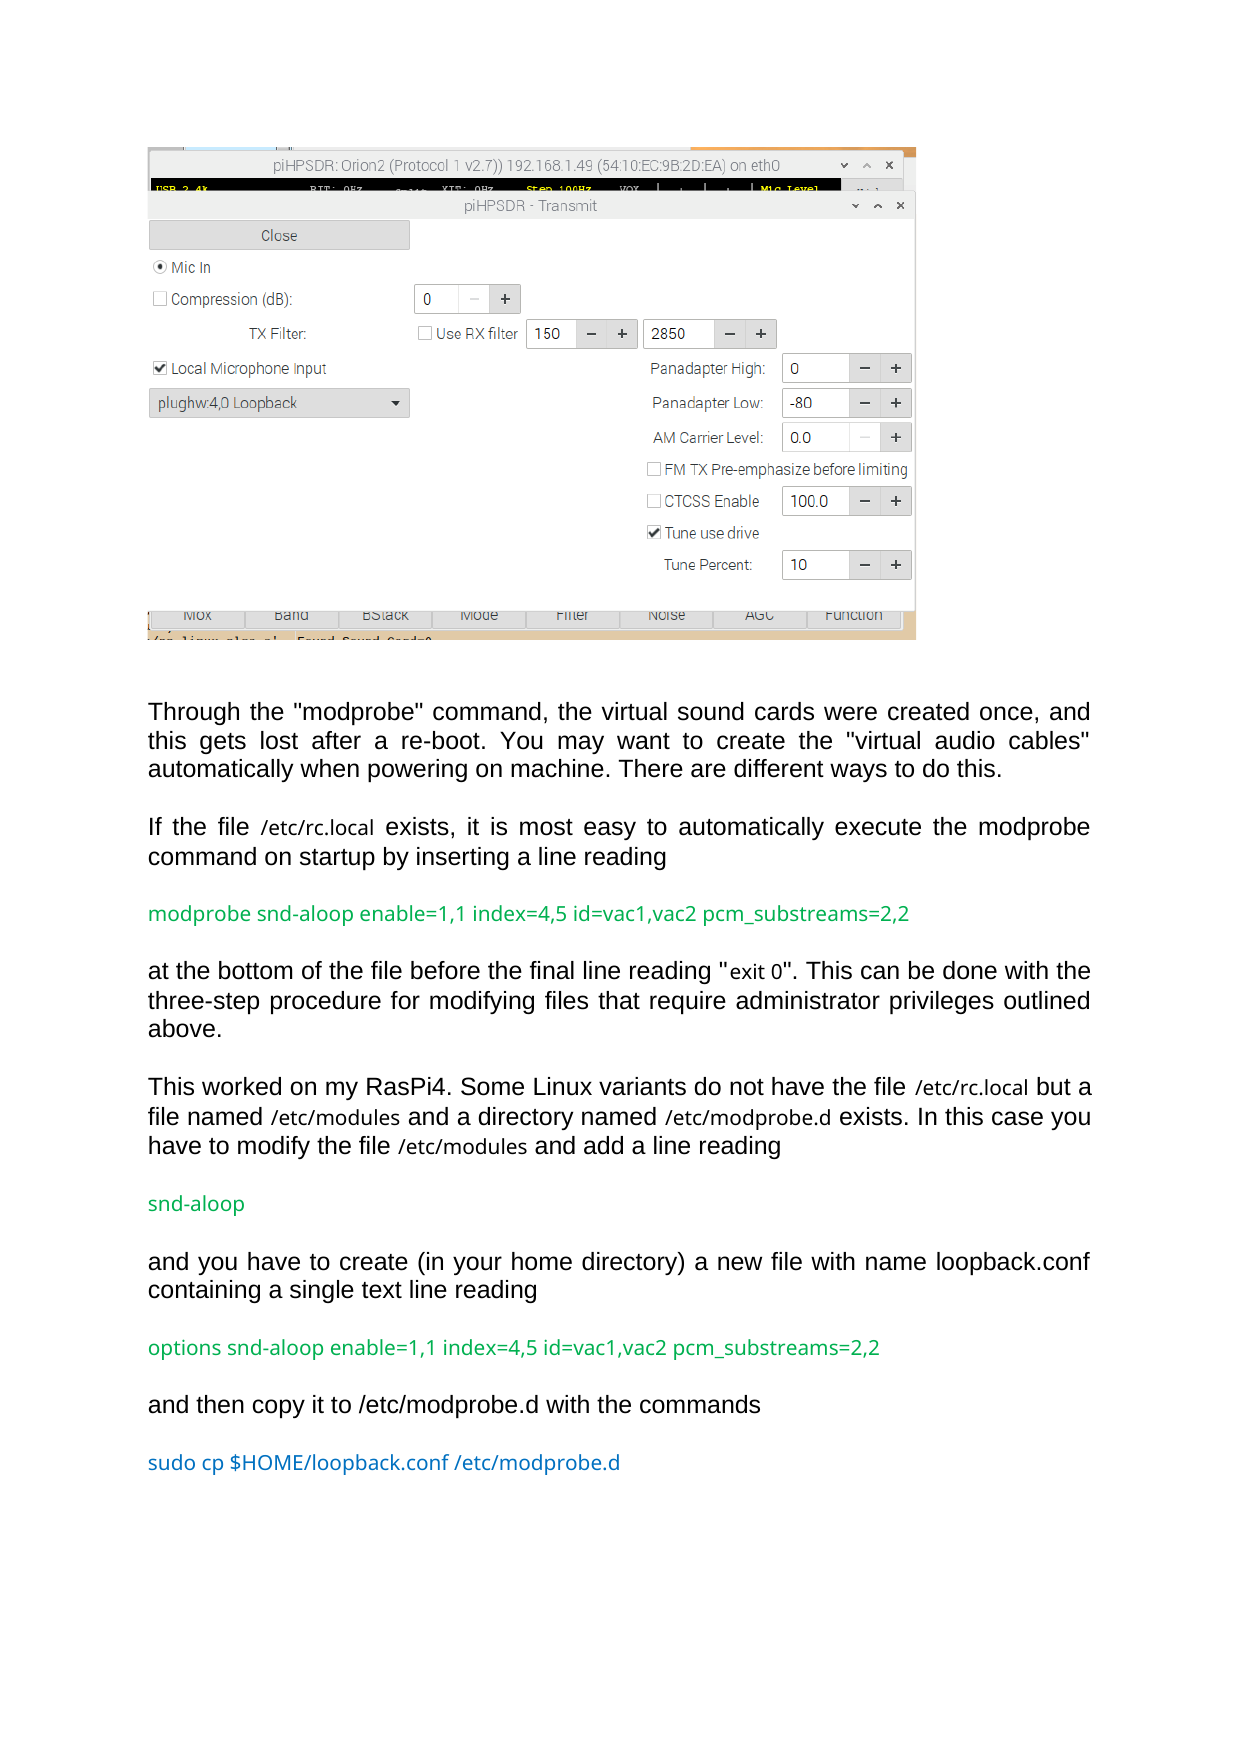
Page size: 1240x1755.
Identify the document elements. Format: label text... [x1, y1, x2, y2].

text Through the "modprobe" command, the virtual sound cards were created once, and this gets lost after a re-boot. You may want to create the "virtual audio cables" automatically when powering on machine. There are different ways to do this. [148, 697, 1092, 783]
text and then copy it to /etc/modprobe.d with the commands [148, 1390, 1092, 1419]
text snd-aloop [148, 1189, 1092, 1218]
text at the bottom of the file before the final line reading "exit 0". This can be done with the three-step procedure for modifying files that require administrator privileges outlined above. [148, 956, 1092, 1043]
text options snd-aloop enable=1,1 index=4,5 id=vac1,vac2 pcm_substreams=2,2 [148, 1333, 1092, 1361]
text sudo cp $HOME/loopback.conf /etc/modprobe.d [148, 1448, 1092, 1476]
text and you have to create (in your home directory) a new file with name loopback.conf containing a single text line reading [148, 1247, 1092, 1304]
text modprobe snd-aloop enable=1,1 index=4,5 id=vac1,vac2 pcm_substreams=2,2 [148, 899, 1092, 927]
text If the file /etc/rc.local exists, it is most easy to automatically execute the modprobe command on startup by inserting a line reading [148, 812, 1092, 870]
text This worked on my RasPi4. Some Linux variants do not have the file /etc/rc.local but a file named /etc/modules and a directory named /etc/modprobe.d exists. In this case you have to modify the file /etc/modules and add a line reading [148, 1072, 1092, 1161]
